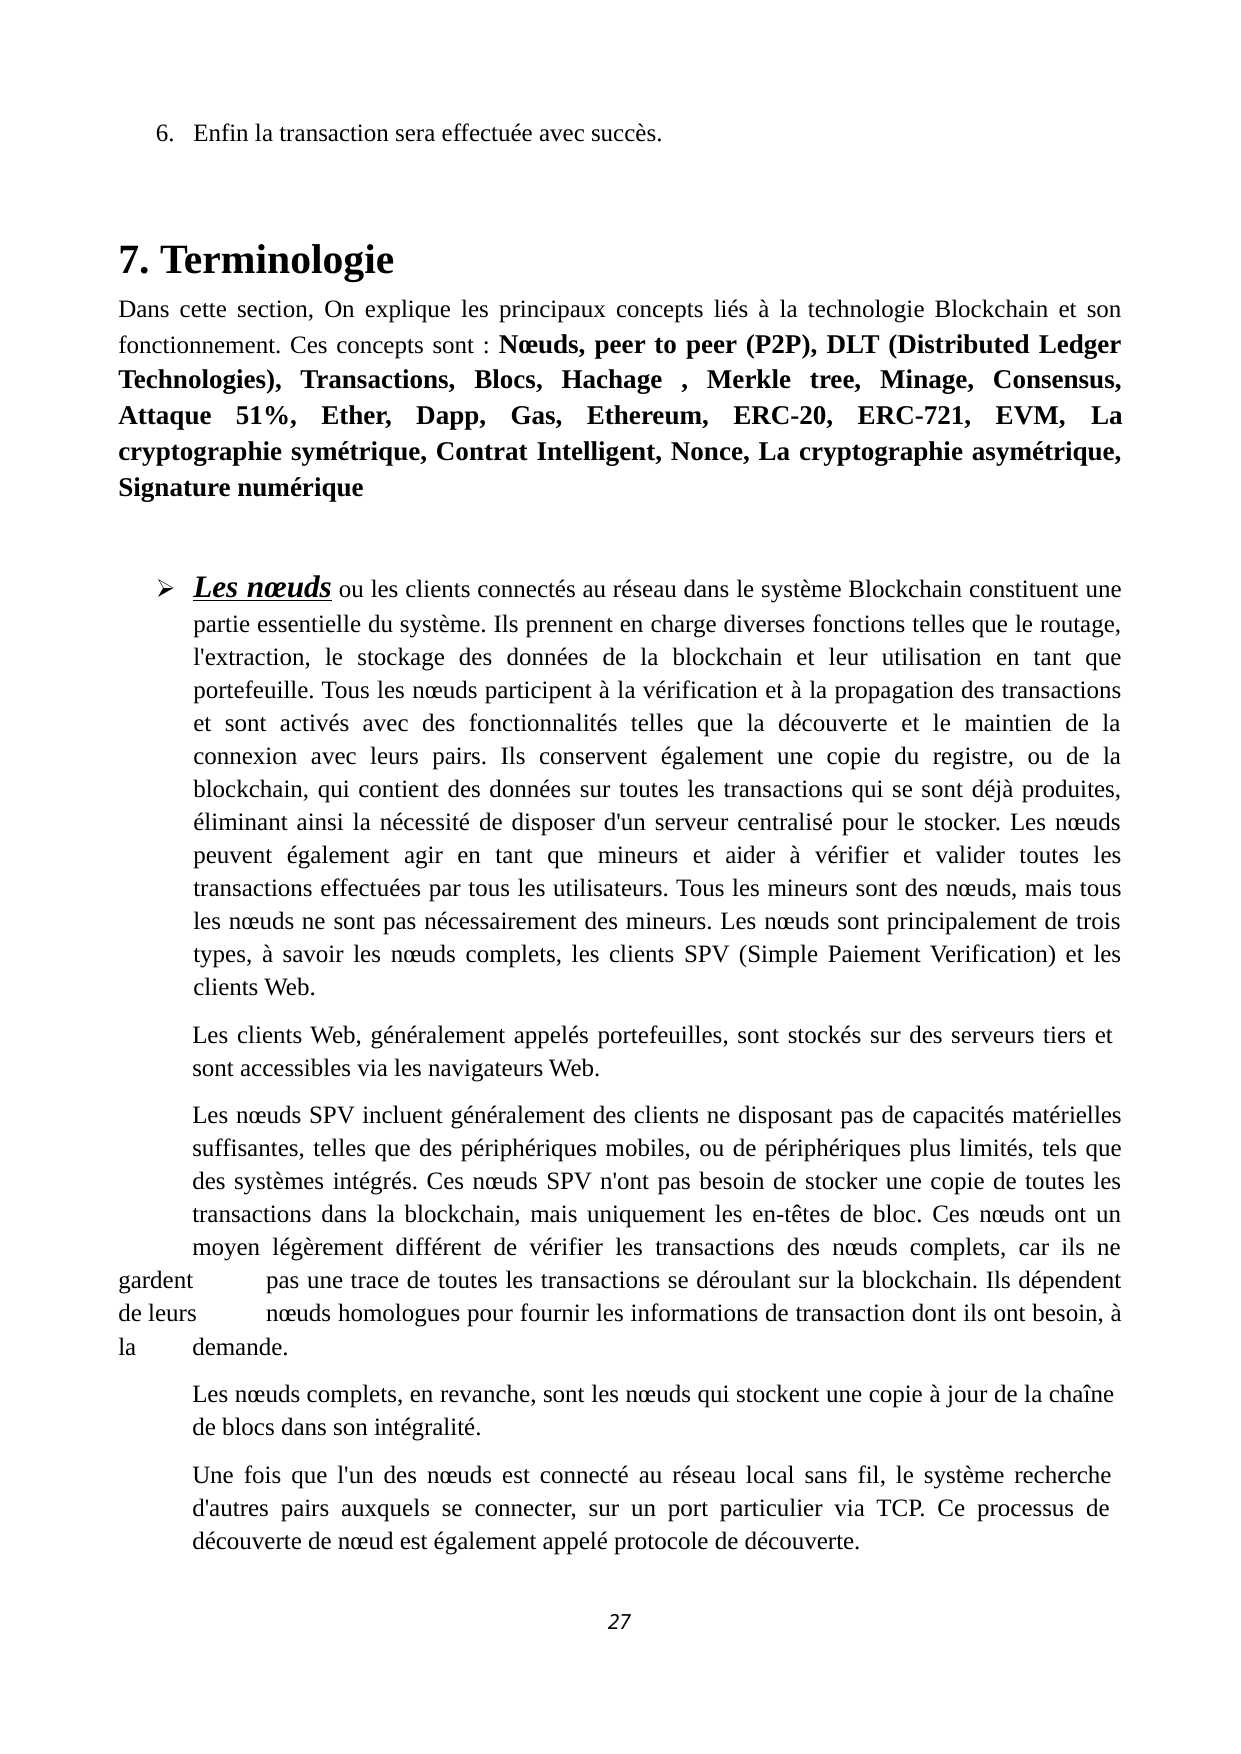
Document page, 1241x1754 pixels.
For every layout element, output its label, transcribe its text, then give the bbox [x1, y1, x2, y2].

text Les clients Web, généralement appelés portefeuilles, sont stockés sur des serveurs tiers et sont accessibles via les navigateurs Web. [118, 1020, 1122, 1082]
list Les nœuds ou les clients connectés au réseau dans le système Blockchain constituent une partie essentielle du système. Ils prennent en charge diverses fonctions telles que le routage, l'extraction, le stockage des données de la blockchain et leur utilisation en tant que portefeuille. Tous les nœuds participent à la vérification et à la propagation des transactions et sont activés avec des fonctionnalités telles que la découverte et le maintien de la connexion avec leurs pairs. Ils conservent également une copie du registre, ou de la blockchain, qui contient des données sur toutes les transactions qui se sont déjà produites, éliminant ainsi la nécessité de disposer d'un serveur centralisé pour le stocker. Les nœuds peuvent également agir en tant que mineurs et aider à vérifier et valider toutes les transactions effectuées par tous les utilisateurs. Tous les mineurs sont des nœuds, mais tous les nœuds ne sont pas nécessairement des mineurs. Les nœuds sont principalement de trois types, à savoir les nœuds complets, les clients SPV (Simple Paiement Verification) et les clients Web. [156, 569, 1122, 1001]
subtitle 7. Terminologie [118, 234, 1122, 282]
text Dans cette section, On explique les principaux concepts liés à la technologie Blockchain et son fonctionnement. Ces concepts sont : Nœuds, peer to peer (P2P), DLT (Distributed Ledger Technologies), Transactions, Blocs, Hachage , Merkle tree, Minage, Consensus, Attaque 51%, Ether, Dapp, Gas, Ethereum, ERC-20, ERC-721, EVM, La cryptographie symétrique, Contrat Intelligent, Nonce, La cryptographie asymétrique, Signature numérique [118, 294, 1122, 502]
text Les nœuds complets, en revanche, sont les nœuds qui stockent une copie à jour de la chaîne de blocs dans son intégralité. [118, 1379, 1122, 1441]
text Les nœuds SPV incluent généralement des clients ne disposant pas de capacités matérielles suffisantes, telles que des périphériques mobiles, ou de périphériques plus limités, tels que des systèmes intégrés. Ces nœuds SPV n'ont pas besoin de stocker une copie de toutes les transactions dans la blockchain, mais uniquement les en-têtes de bloc. Ces nœuds ont un moyen légèrement différent de vérifier les transactions des nœuds complets, car ils ne gardent pas une trace de toutes les transactions se déroulant sur la blockchain. Ils dépendent de leurs nœuds homologues pour fournir les informations de transaction dont ils ont besoin, à la demande. [118, 1100, 1122, 1360]
list Enfin la transaction sera effectuée avec succès. [156, 118, 1122, 147]
text Une fois que l'un des nœuds est connecté au réseau local sans fil, le système recherche d'autres pairs auxquels se connecter, sur un port particulier via TCP. Ce processus de découverte de nœud est également appelé protocole de découverte. [118, 1460, 1122, 1554]
